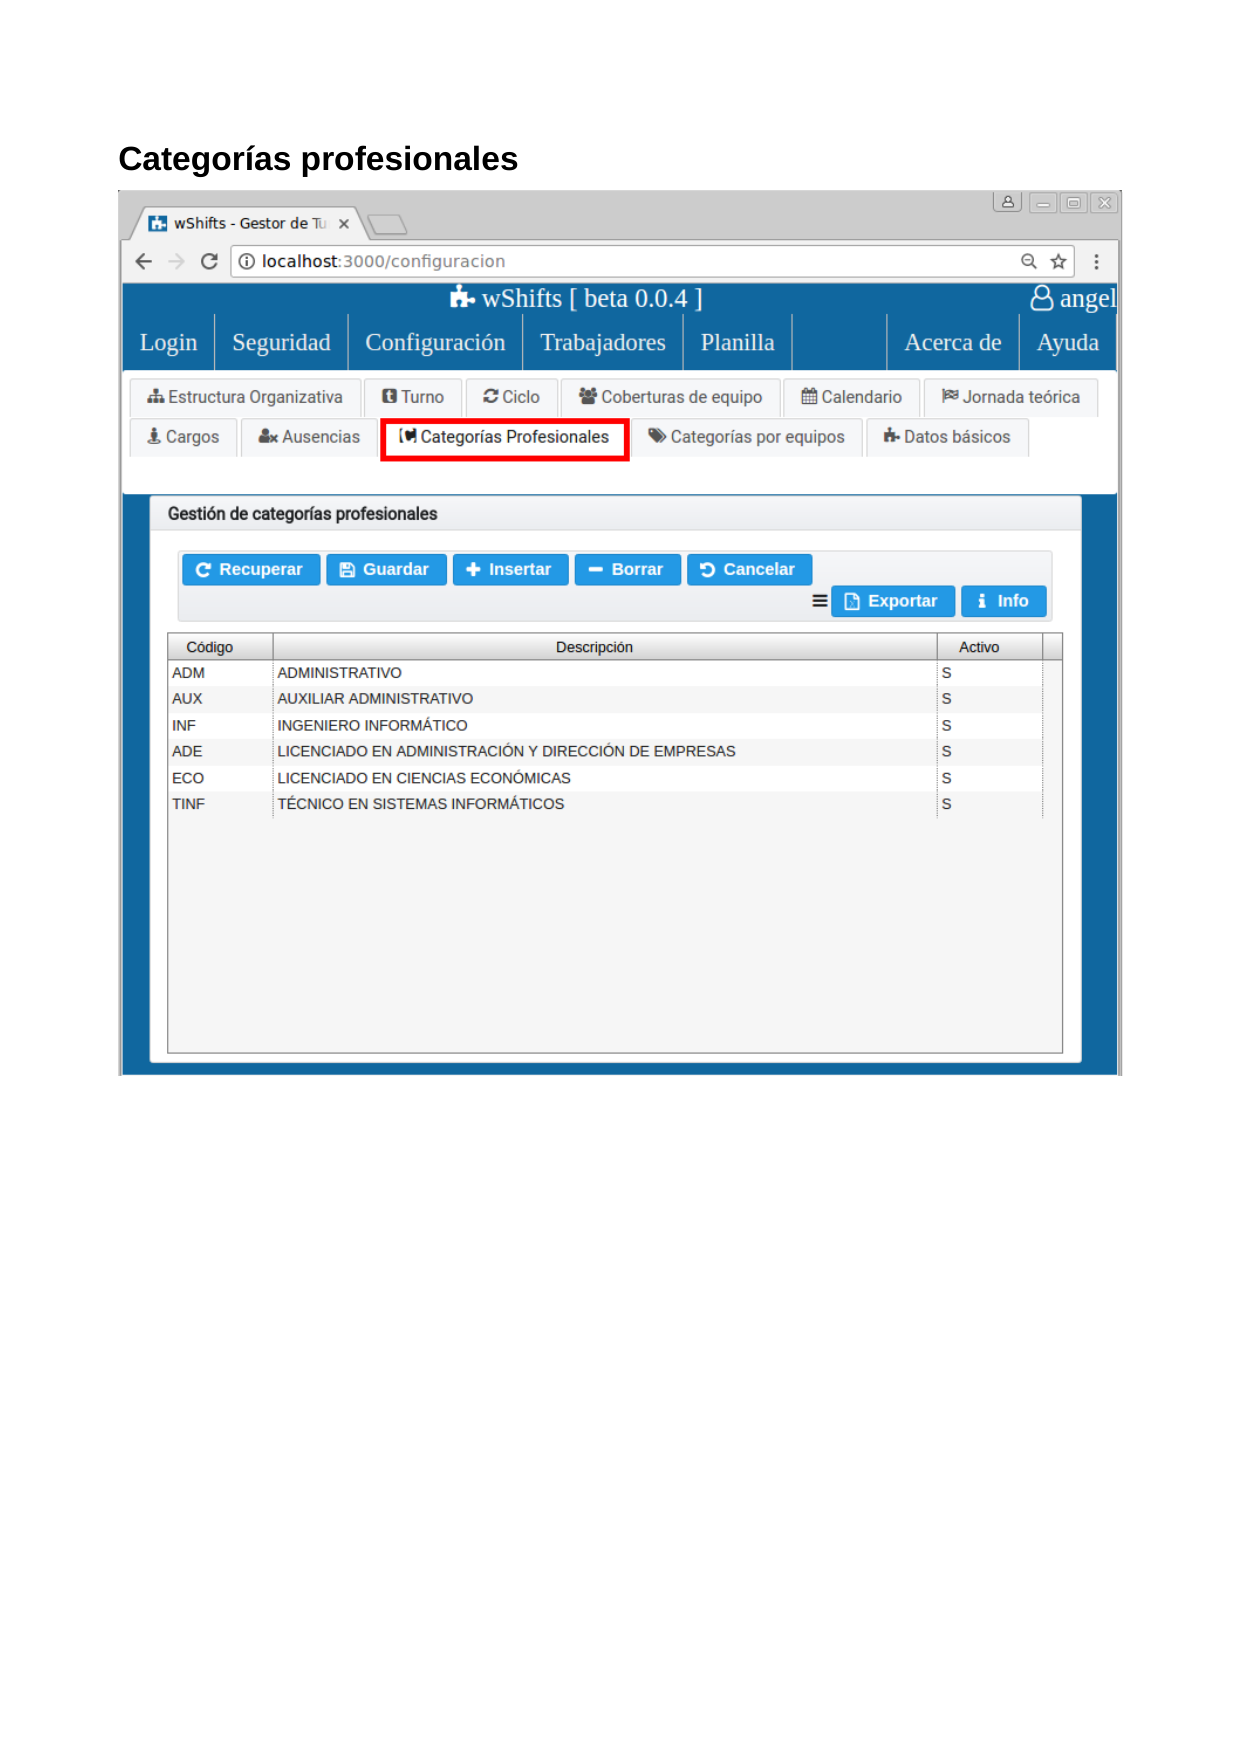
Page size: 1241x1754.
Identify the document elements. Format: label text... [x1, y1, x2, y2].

subtitle Categorías profesionales [118, 139, 1122, 178]
picture [118, 190, 1123, 1076]
